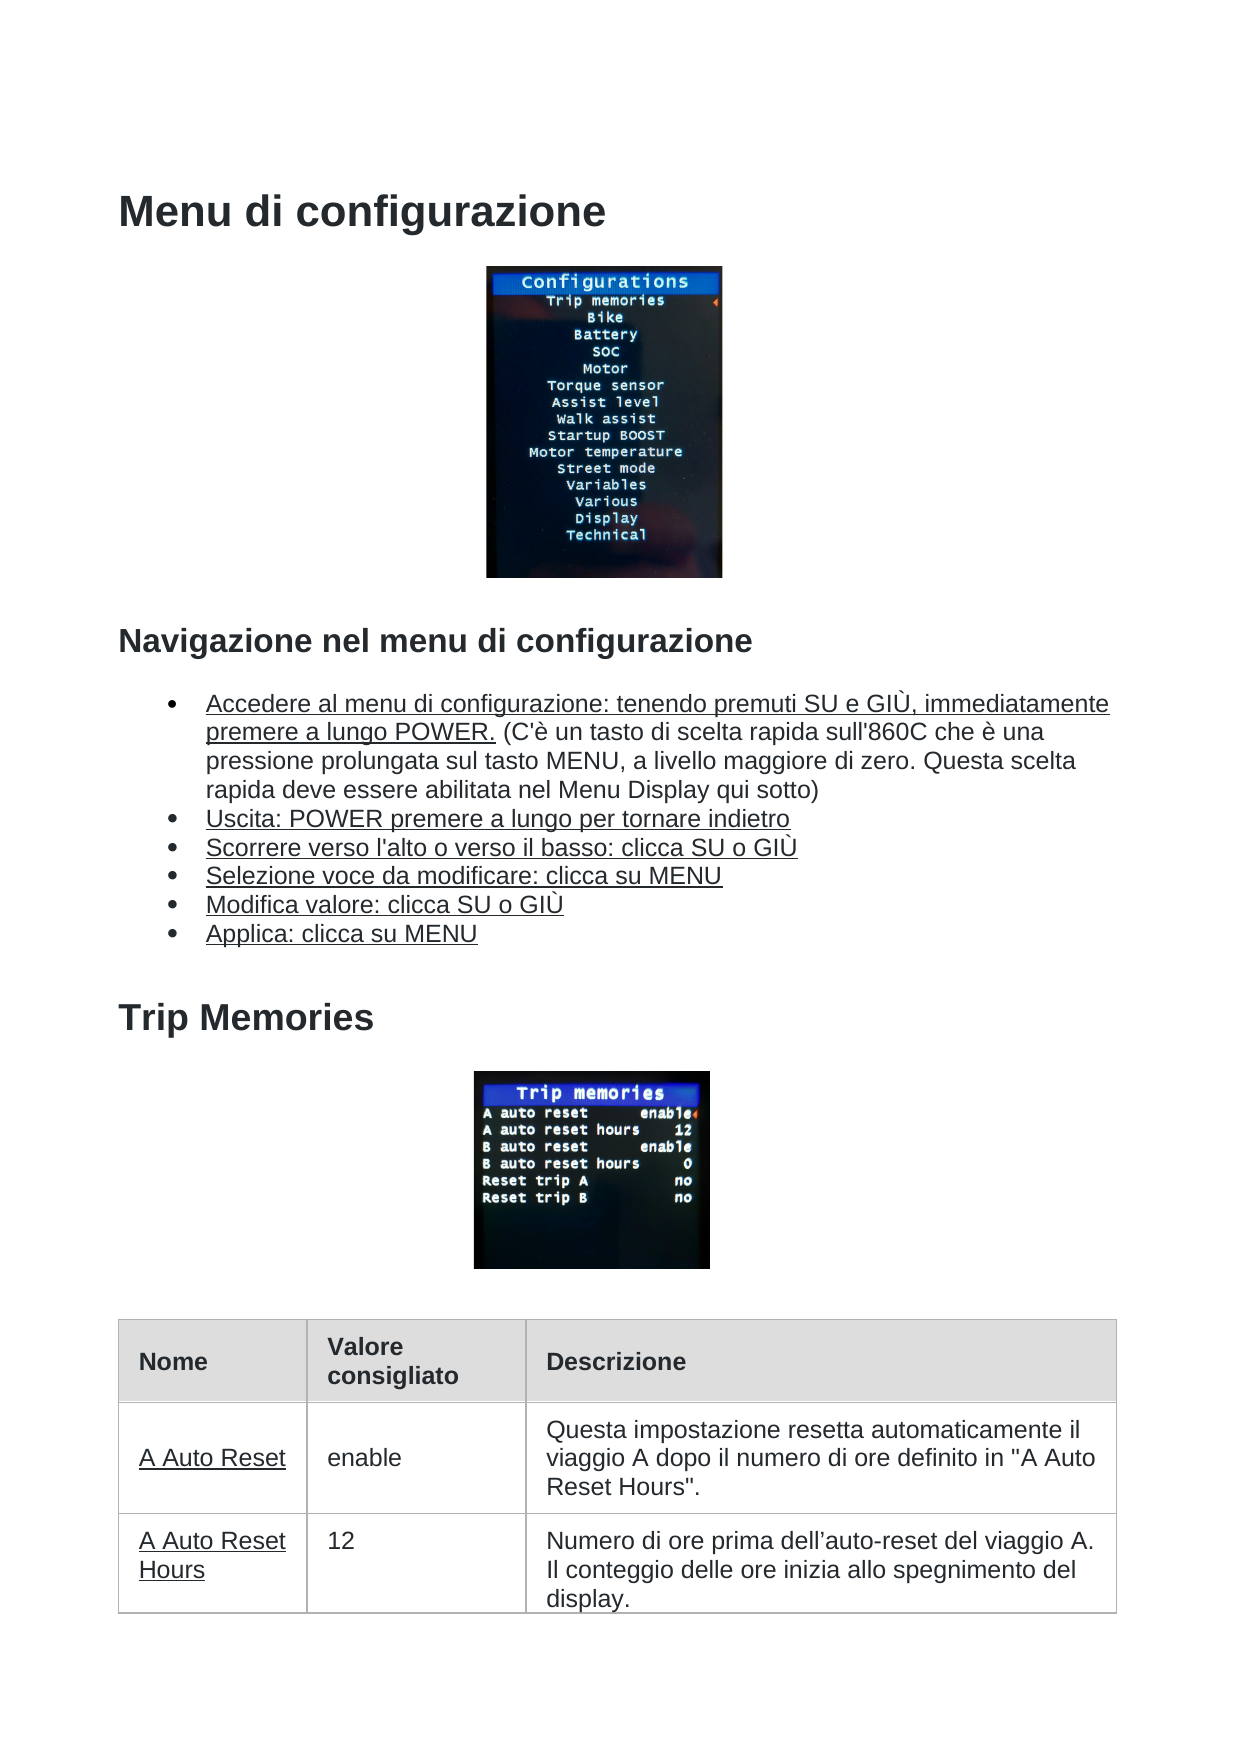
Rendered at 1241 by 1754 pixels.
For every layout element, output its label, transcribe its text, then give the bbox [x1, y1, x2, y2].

table_cell Numero di ore prima dell’auto-reset del viaggio A. Il conteggio delle ore inizia allo spegnimento del display. [527, 1514, 1116, 1612]
text Menu di configurazione [118, 185, 1122, 235]
table_header Valore consigliato [308, 1320, 525, 1401]
text Trip Memories [118, 995, 1122, 1038]
list Accedere al menu di configurazione: tenendo premuti SU e GIÙ, immediatamente premere a lungo POWER. (C'è un tasto di scelta rapida sull'860C che è una pressione prolungata sul tasto MENU, a livello maggiore di zero. Questa scelta rapida deve essere abilitata nel Menu Display qui sotto) [168, 689, 1122, 804]
table_cell A Auto Reset Hours [119, 1514, 306, 1612]
picture [473, 1071, 710, 1269]
text Navigazione nel menu di configurazione [118, 621, 1122, 659]
table_cell A Auto Reset [119, 1403, 306, 1513]
picture [486, 266, 723, 578]
list Scorrere verso l'alto o verso il basso: clicca SU o GIÙ [168, 832, 1122, 861]
list Modifica valore: clicca SU o GIÙ [168, 890, 1122, 919]
table_cell enable [308, 1403, 525, 1513]
list Selezione voce da modificare: clicca su MENU [168, 861, 1122, 890]
table_header Nome [119, 1320, 306, 1401]
table_cell Questa impostazione resetta automaticamente il viaggio A dopo il numero di ore definito in "A Auto Reset Hours". [527, 1403, 1116, 1513]
table_cell 12 [308, 1514, 525, 1612]
table_header Descrizione [527, 1320, 1116, 1401]
list Uscita: POWER premere a lungo per tornare indietro [168, 804, 1122, 832]
list Applica: clicca su MENU [168, 919, 1122, 948]
